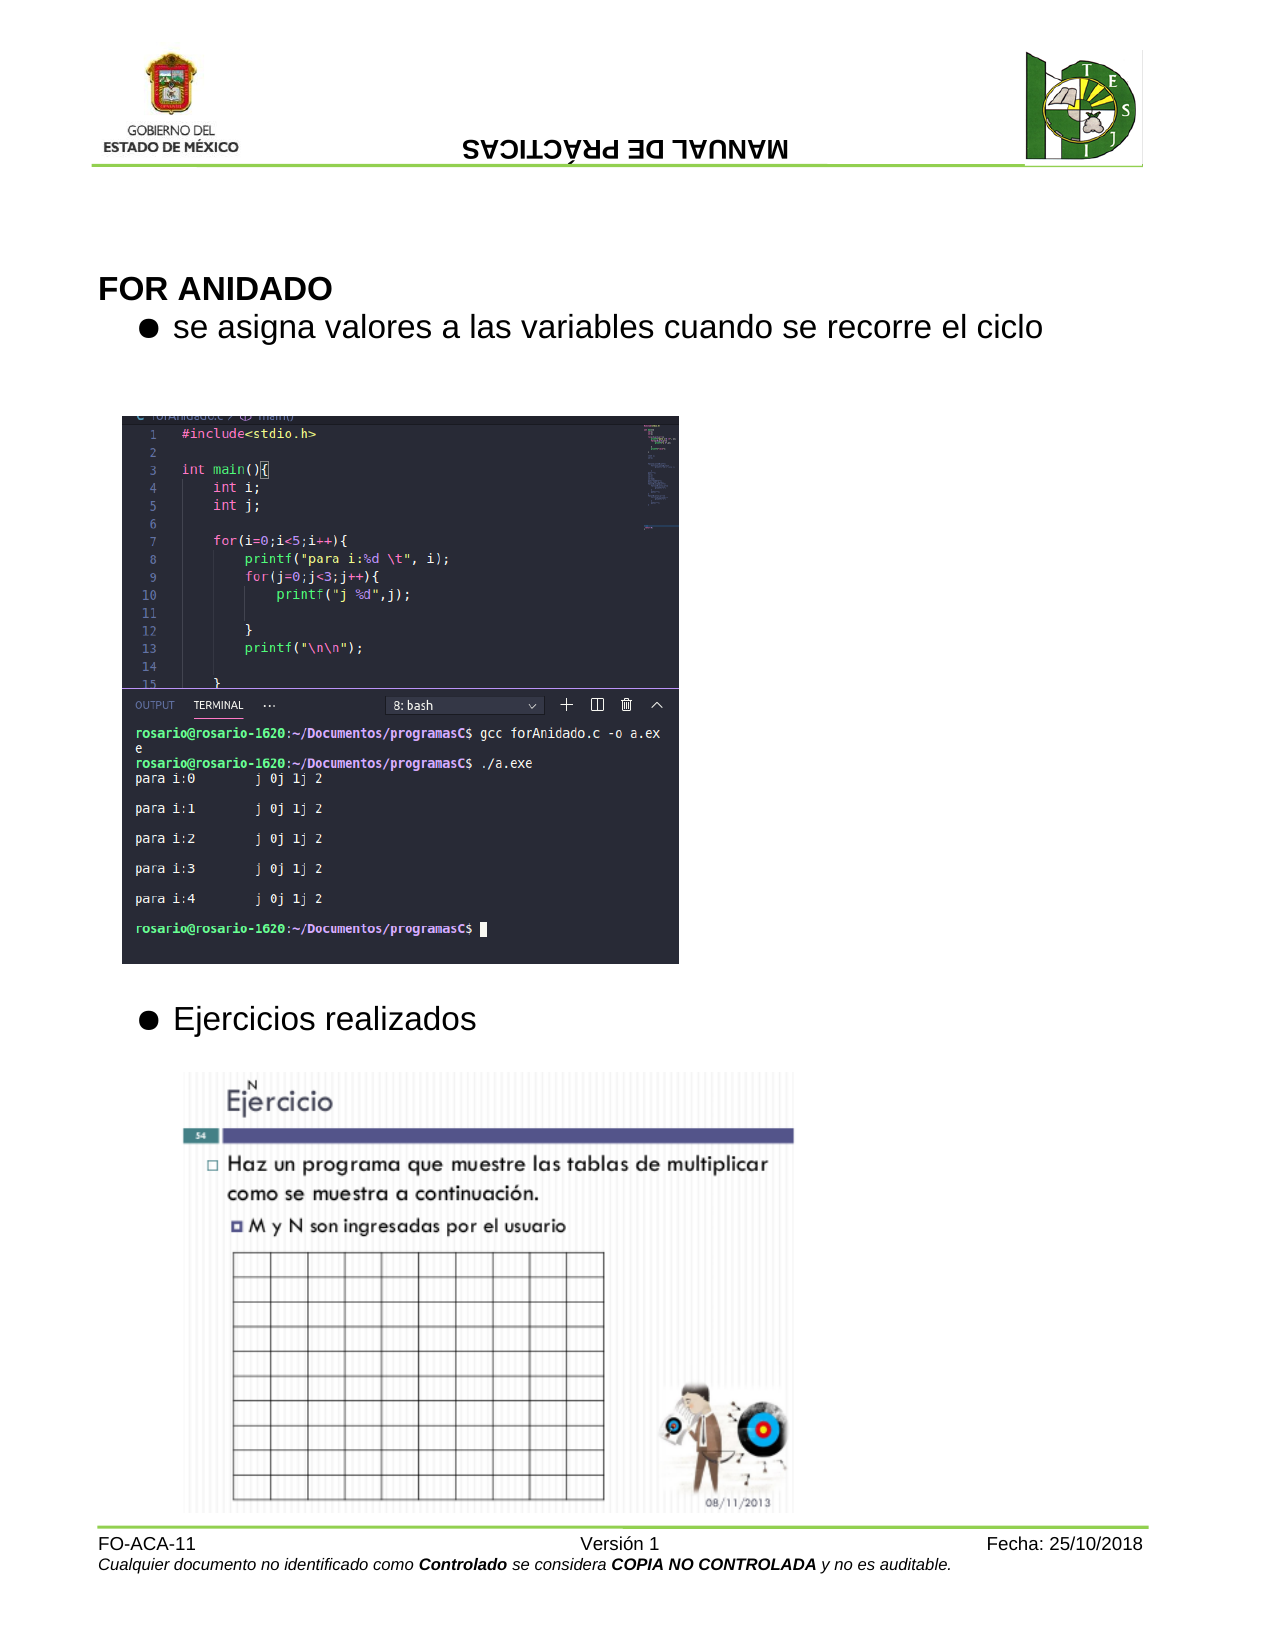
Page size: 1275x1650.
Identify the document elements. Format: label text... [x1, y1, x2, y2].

picture [606, 416, 679, 964]
picture [1024, 50, 1143, 166]
list se asigna valores a las variables cuando se recorre el ciclo [135, 307, 1183, 346]
list Ejercicios realizados [135, 999, 1183, 1038]
picture [95, 42, 241, 161]
picture [154, 1072, 336, 1513]
text FOR ANIDADO [98, 269, 1183, 307]
